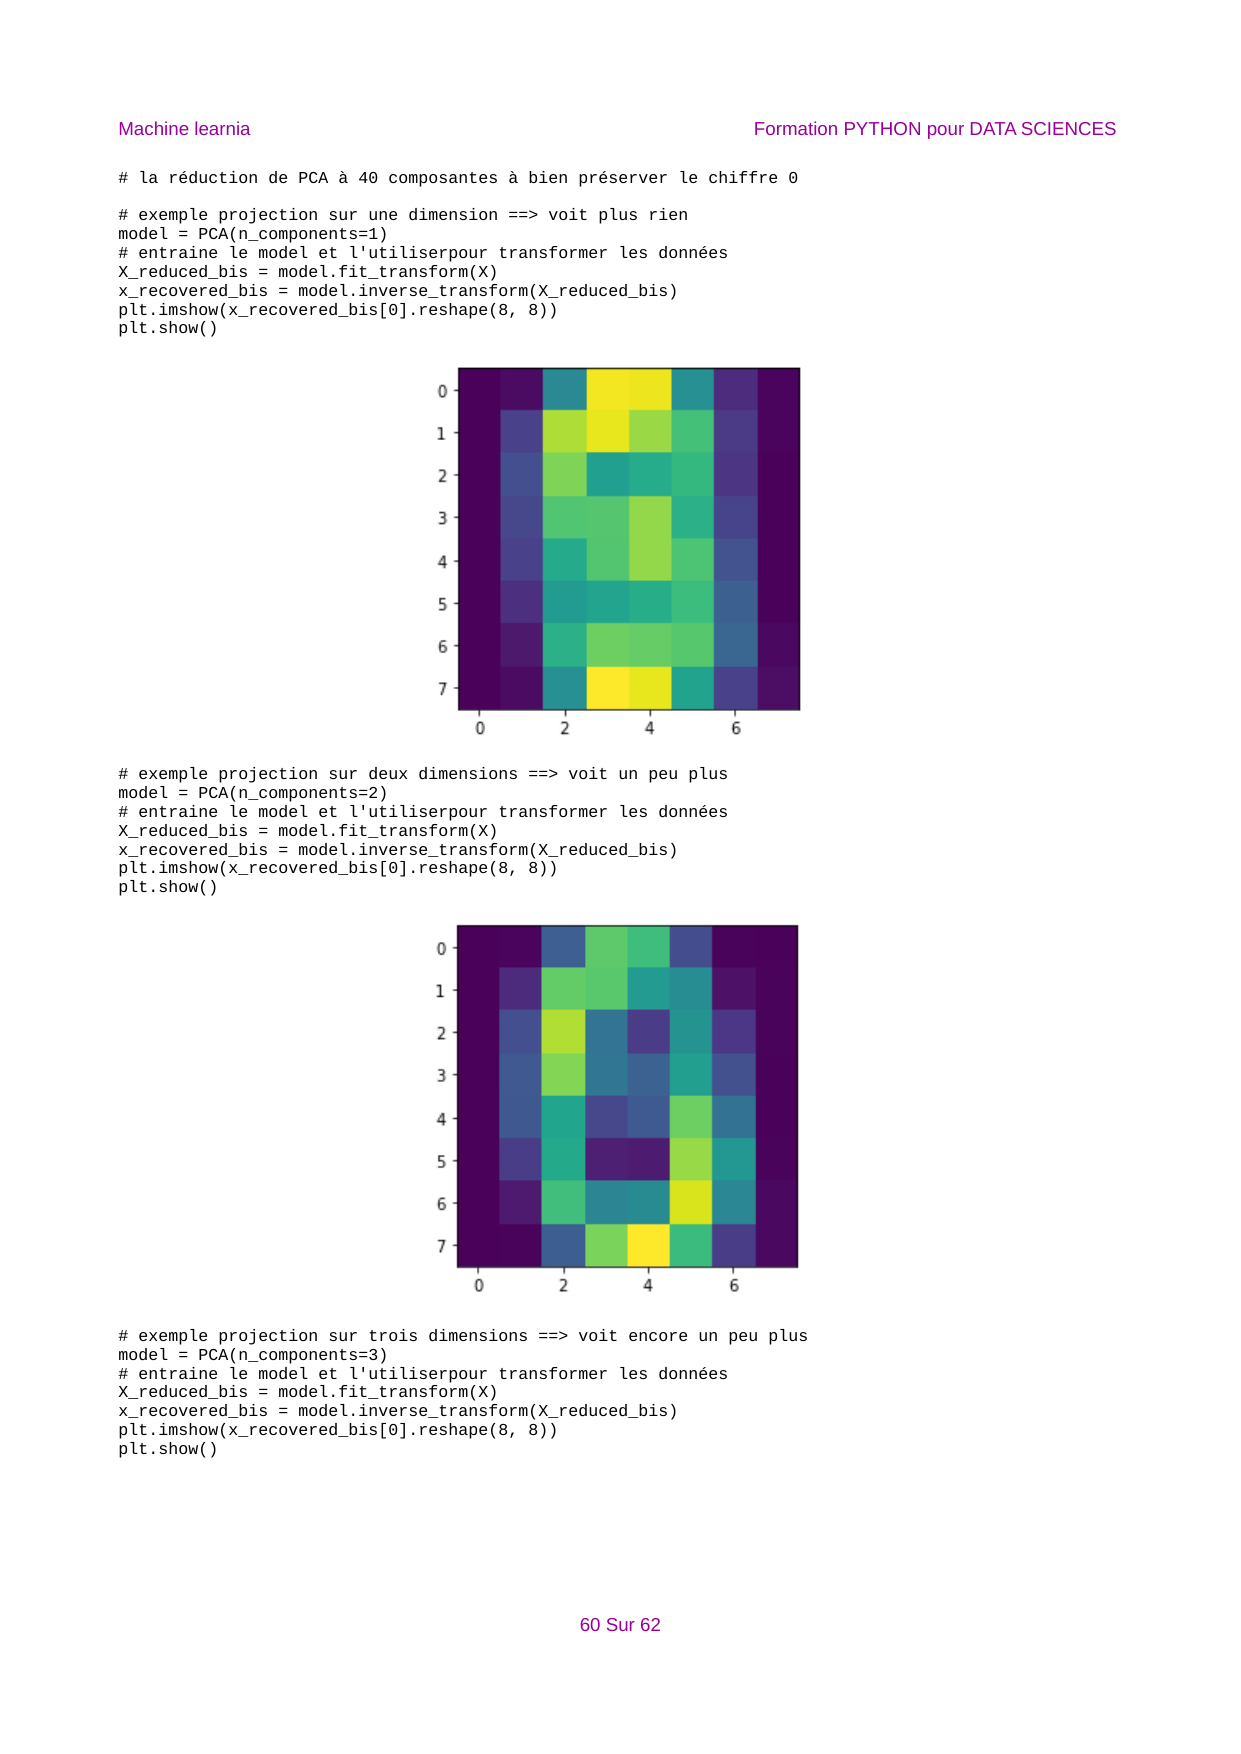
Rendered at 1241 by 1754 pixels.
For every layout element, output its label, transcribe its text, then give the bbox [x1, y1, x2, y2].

text X_reduced_bis = model.fit_transform(X) [118, 822, 1122, 841]
text # entraine le model et l'utiliserpour transformer les données [118, 803, 1122, 822]
text plt.imshow(x_recovered_bis[0].reshape(8, 8)) [118, 301, 1122, 320]
text # entraine le model et l'utiliserpour transformer les données [118, 244, 1122, 263]
text plt.show() [118, 879, 1122, 898]
text # la réduction de PCA à 40 composantes à bien préserver le chiffre 0 [118, 169, 1122, 188]
text plt.show() [118, 1441, 1122, 1459]
text # entraine le model et l'utiliserpour transformer les données [118, 1365, 1122, 1384]
text x_recovered_bis = model.inverse_transform(X_reduced_bis) [118, 841, 1122, 860]
text # exemple projection sur deux dimensions ==> voit un peu plus [118, 766, 1122, 784]
picture [415, 916, 825, 1309]
picture [416, 357, 824, 747]
text X_reduced_bis = model.fit_transform(X) [118, 1384, 1122, 1403]
text # exemple projection sur une dimension ==> voit plus rien [118, 207, 1122, 226]
text plt.imshow(x_recovered_bis[0].reshape(8, 8)) [118, 860, 1122, 879]
text plt.imshow(x_recovered_bis[0].reshape(8, 8)) [118, 1422, 1122, 1441]
text plt.show() [118, 320, 1122, 339]
text model = PCA(n_components=1) [118, 226, 1122, 244]
text x_recovered_bis = model.inverse_transform(X_reduced_bis) [118, 282, 1122, 301]
text model = PCA(n_components=3) [118, 1346, 1122, 1365]
text model = PCA(n_components=2) [118, 784, 1122, 803]
text # exemple projection sur trois dimensions ==> voit encore un peu plus [118, 1327, 1122, 1346]
text x_recovered_bis = model.inverse_transform(X_reduced_bis) [118, 1403, 1122, 1422]
text X_reduced_bis = model.fit_transform(X) [118, 263, 1122, 282]
